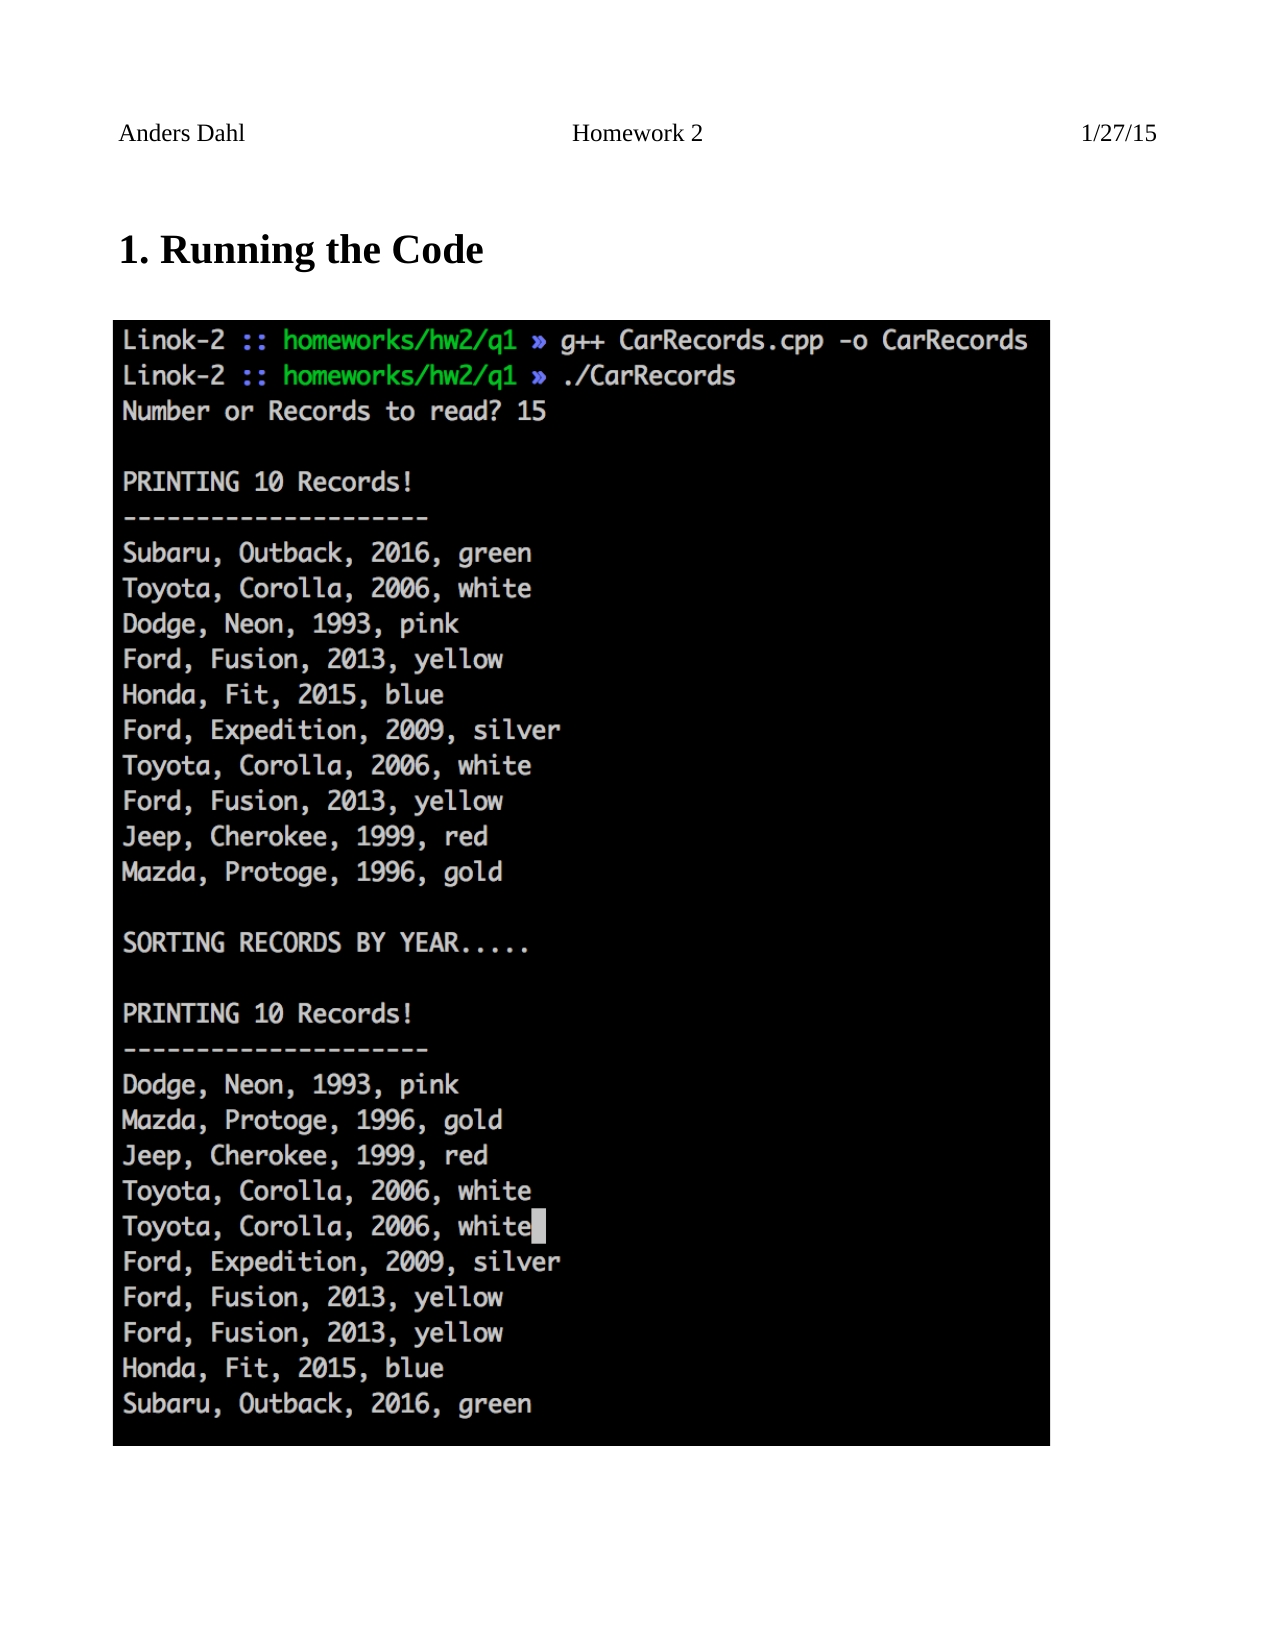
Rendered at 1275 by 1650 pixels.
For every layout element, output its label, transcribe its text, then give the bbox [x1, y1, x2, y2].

text 1. Running the Code [118, 224, 1157, 272]
picture [112, 320, 1051, 1446]
